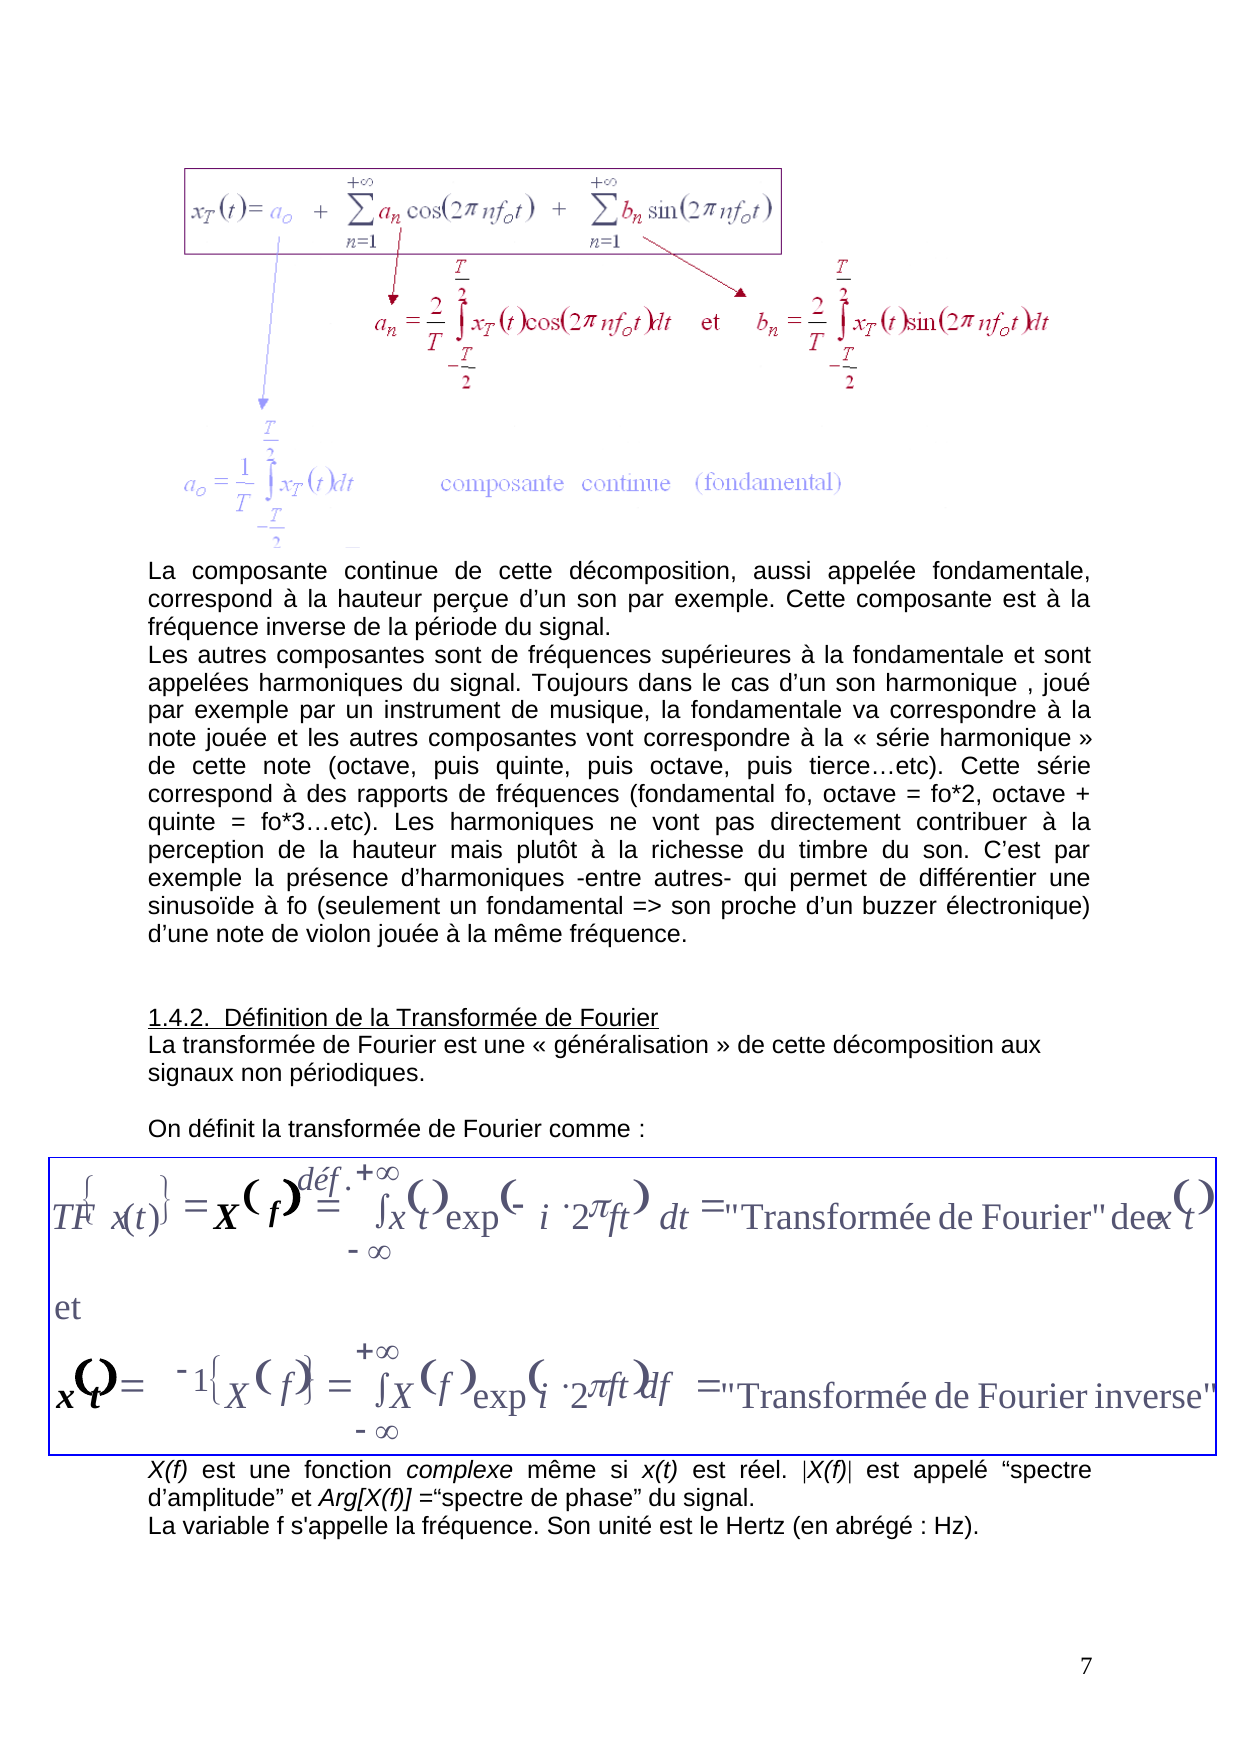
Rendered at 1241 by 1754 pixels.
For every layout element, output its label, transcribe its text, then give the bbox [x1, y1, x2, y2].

text  [117, 1371, 134, 1405]
text  [556, 1191, 577, 1225]
text f [280, 1373, 294, 1407]
text  [432, 1181, 445, 1225]
text  [355, 1339, 374, 1369]
text f [438, 1373, 452, 1407]
text  [1197, 1181, 1216, 1225]
text La variable f s'appelle la fréquence. Son unité est le Hertz (en abrégé : Hz). [148, 1512, 1092, 1539]
text e [916, 1196, 931, 1237]
text exp [445, 1196, 499, 1237]
text  [325, 1371, 355, 1405]
text  [372, 1197, 389, 1231]
text  [632, 1181, 651, 1225]
text  [254, 1361, 273, 1404]
text  [282, 1181, 292, 1196]
text f [438, 1365, 452, 1405]
picture [173, 156, 1067, 548]
text  [555, 1371, 577, 1405]
text  [1175, 1205, 1183, 1225]
text X(f) est une fonction complexe même si x(t) est réel. |X(f)| est appelé “spectre d’amplitude” et Arg[X(f)] =“spectre de phase” du signal. [148, 1456, 1092, 1512]
text  [83, 1362, 92, 1390]
text  [81, 1181, 86, 1196]
text  [181, 1191, 211, 1225]
text  [367, 1238, 392, 1268]
text  [103, 1382, 117, 1404]
text TF [51, 1196, 98, 1238]
text  [375, 1159, 400, 1189]
text  [294, 1361, 302, 1404]
text i [538, 1376, 552, 1417]
text La composante continue de cette décomposition, aussi appelée fondamentale, correspond à la hauteur perçue d’un son par exemple. Cette composante est à la fréquence inverse de la période du signal. [148, 557, 1092, 641]
text 2 [577, 1206, 584, 1222]
text de [934, 1376, 969, 1417]
text . [344, 1160, 352, 1197]
text dt [659, 1196, 692, 1237]
text On définit la transformée de Fourier comme : [148, 1115, 1092, 1143]
text  [158, 1181, 177, 1225]
text  [78, 1389, 89, 1404]
text Fourier [977, 1376, 1097, 1417]
text  [409, 1205, 418, 1225]
text f [280, 1365, 294, 1405]
text  [371, 1377, 390, 1411]
text  [467, 1361, 478, 1376]
text X [225, 1376, 252, 1417]
text  [698, 1191, 728, 1225]
text t [418, 1196, 432, 1237]
text df [639, 1365, 672, 1407]
text  [99, 1362, 109, 1390]
subtitle 1.4.2. Définition de la Transformée de Fourier [148, 1003, 1092, 1031]
text  [302, 1361, 321, 1404]
text 2 [571, 1214, 590, 1237]
text ft [611, 1196, 632, 1237]
text 2 [570, 1405, 589, 1417]
text  [414, 1181, 425, 1209]
text x [1155, 1196, 1175, 1237]
text  [355, 1418, 366, 1448]
text  [109, 1361, 117, 1372]
text inverse" [1097, 1376, 1218, 1417]
text ft [607, 1365, 631, 1407]
text Fourier" [981, 1196, 1107, 1237]
text  [88, 1181, 99, 1225]
text e [912, 1376, 927, 1417]
text  [347, 1238, 358, 1268]
text  [507, 1181, 518, 1210]
text  [527, 1361, 538, 1404]
text t [1183, 1196, 1197, 1237]
text  [74, 1361, 82, 1376]
text  [355, 1159, 374, 1189]
text dee [1110, 1196, 1155, 1237]
text i [539, 1196, 553, 1237]
text  [176, 1358, 187, 1389]
text  [243, 1181, 261, 1225]
text X [213, 1196, 242, 1237]
text  [1180, 1181, 1191, 1208]
text  [587, 1191, 611, 1225]
text ) [148, 1196, 160, 1237]
text  [459, 1361, 472, 1404]
text  [586, 1371, 610, 1405]
text x [389, 1196, 409, 1237]
text " [724, 1196, 739, 1237]
text 2 [577, 1196, 587, 1207]
text 2 [577, 1393, 586, 1405]
text  [694, 1371, 724, 1405]
text  [499, 1181, 512, 1225]
text  [535, 1361, 546, 1388]
text  [315, 1191, 343, 1225]
text exp [472, 1376, 527, 1417]
text t [134, 1196, 148, 1237]
text Transformé [741, 1196, 916, 1237]
text x [111, 1196, 131, 1237]
text  [208, 1361, 226, 1404]
text  [374, 1339, 400, 1369]
text  [374, 1418, 399, 1448]
text " [720, 1376, 735, 1417]
text x [56, 1376, 78, 1417]
text 2 [577, 1385, 583, 1400]
text et [54, 1286, 81, 1327]
text  [512, 1191, 524, 1225]
text t [89, 1376, 103, 1417]
text  [439, 1181, 450, 1196]
text TF [134, 1365, 182, 1407]
text X [390, 1376, 416, 1417]
text 1 [192, 1362, 209, 1399]
text  [1172, 1181, 1183, 1196]
text de [938, 1196, 973, 1237]
text déf [297, 1160, 341, 1197]
text  [640, 1361, 651, 1365]
text  [419, 1361, 438, 1404]
text  [632, 1361, 639, 1404]
text f [262, 1196, 315, 1228]
text 2 [577, 1376, 586, 1386]
text Transformé [737, 1376, 912, 1417]
text La transformée de Fourier est une « généralisation » de cette décomposition aux signaux non périodiques. [148, 1031, 1092, 1087]
text Les autres composantes sont de fréquences supérieures à la fondamentale et sont appelées harmoniques du signal. Toujours dans le cas d’un son harmonique , joué par exemple par un instrument de musique, la fondamentale va correspondre à la note jouée et les autres composantes vont correspondre à la « série harmonique » de cette note (octave, puis quinte, puis octave, puis tierce…etc). Cette série correspond à des rapports de fréquences (fondamental fo, octave = fo*2, octave + quinte = fo*3…etc). Les harmoniques ne vont pas directement contribuer à la perception de la hauteur mais plutôt à la richesse du timbre du son. C’est par exemple la présence d’harmoniques -entre autres- qui permet de différentier une sinusoïde à fo (seulement un fondamental => son proche d’un buzzer électronique) d’une note de violon jouée à la même fréquence. [148, 641, 1092, 948]
text  [406, 1181, 417, 1196]
